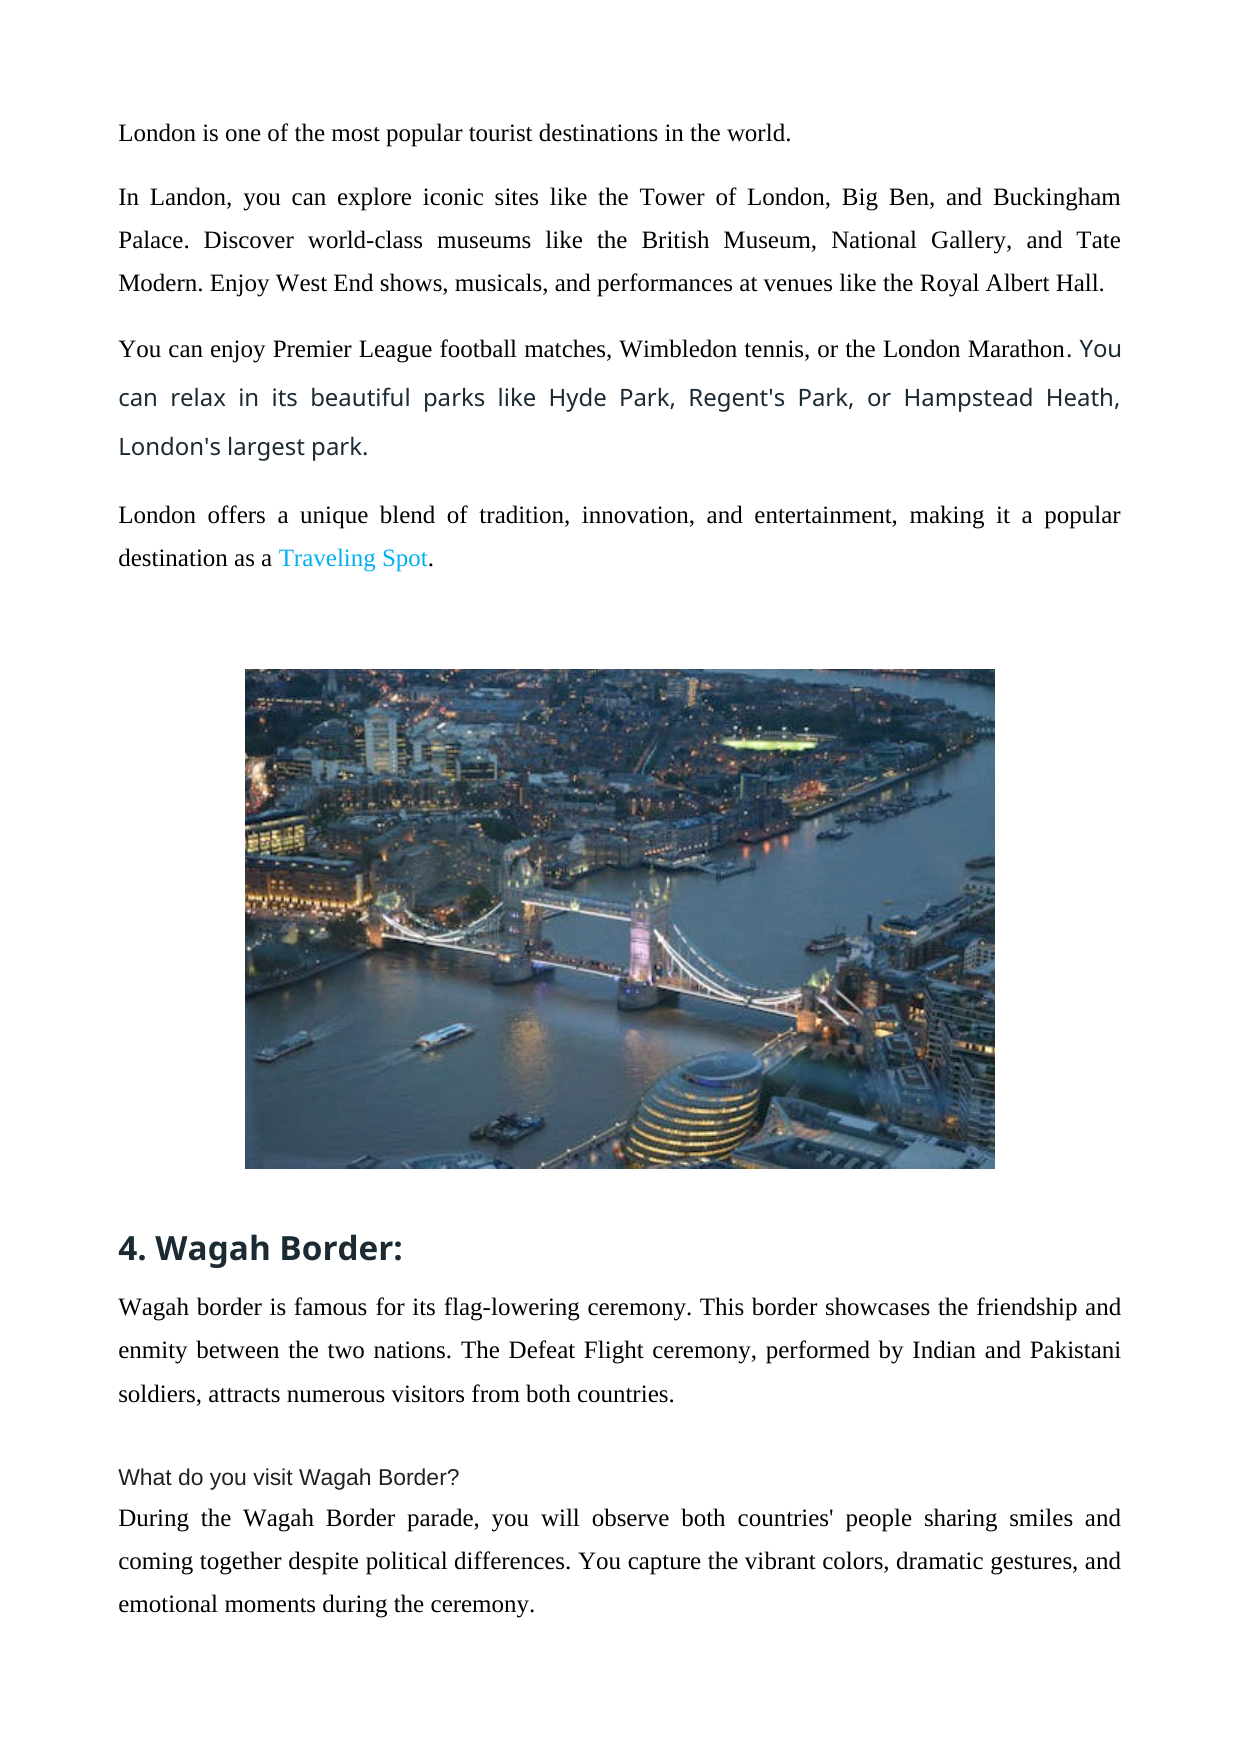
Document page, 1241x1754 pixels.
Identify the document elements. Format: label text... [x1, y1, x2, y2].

text What do you visit Wagah Border? [118, 1463, 1122, 1490]
text Wagah border is famous for its flag-lowering ceremony. This border showcases the friendship and enmity between the two nations. The Defeat Flight ceremony, performed by Indian and Pakistani soldiers, attracts numerous visitors from both countries. [118, 1292, 1122, 1407]
text During the Wagah Border parade, you will observe both countries' people sharing smiles and coming together despite political differences. You capture the vibrant colors, dramatic gestures, and emotional moments during the ceremony. [118, 1503, 1122, 1618]
text London offers a unique blend of tradition, innovation, and entertainment, making it a popular destination as a Traveling Spot. [118, 500, 1122, 572]
text You can enjoy Premier League football matches, Wimbledon tennis, or the London Marathon. You can relax in its beautiful parks like Hyde Park, Regent's Park, or Hampstead Heath, London's largest park. [118, 332, 1122, 463]
text 4. Wagah Border: [118, 1224, 1122, 1270]
text In Landon, you can explore iconic sites like the Tower of London, Big Ben, and Buckingham Palace. Discover world-class museums like the British Museum, National Gallery, and Tate Modern. Enjoy West End shows, musicals, and performances at venues like the Royal Albert Hall. [118, 182, 1122, 297]
text London is one of the most popular tourist destinations in the world. [118, 118, 1122, 147]
